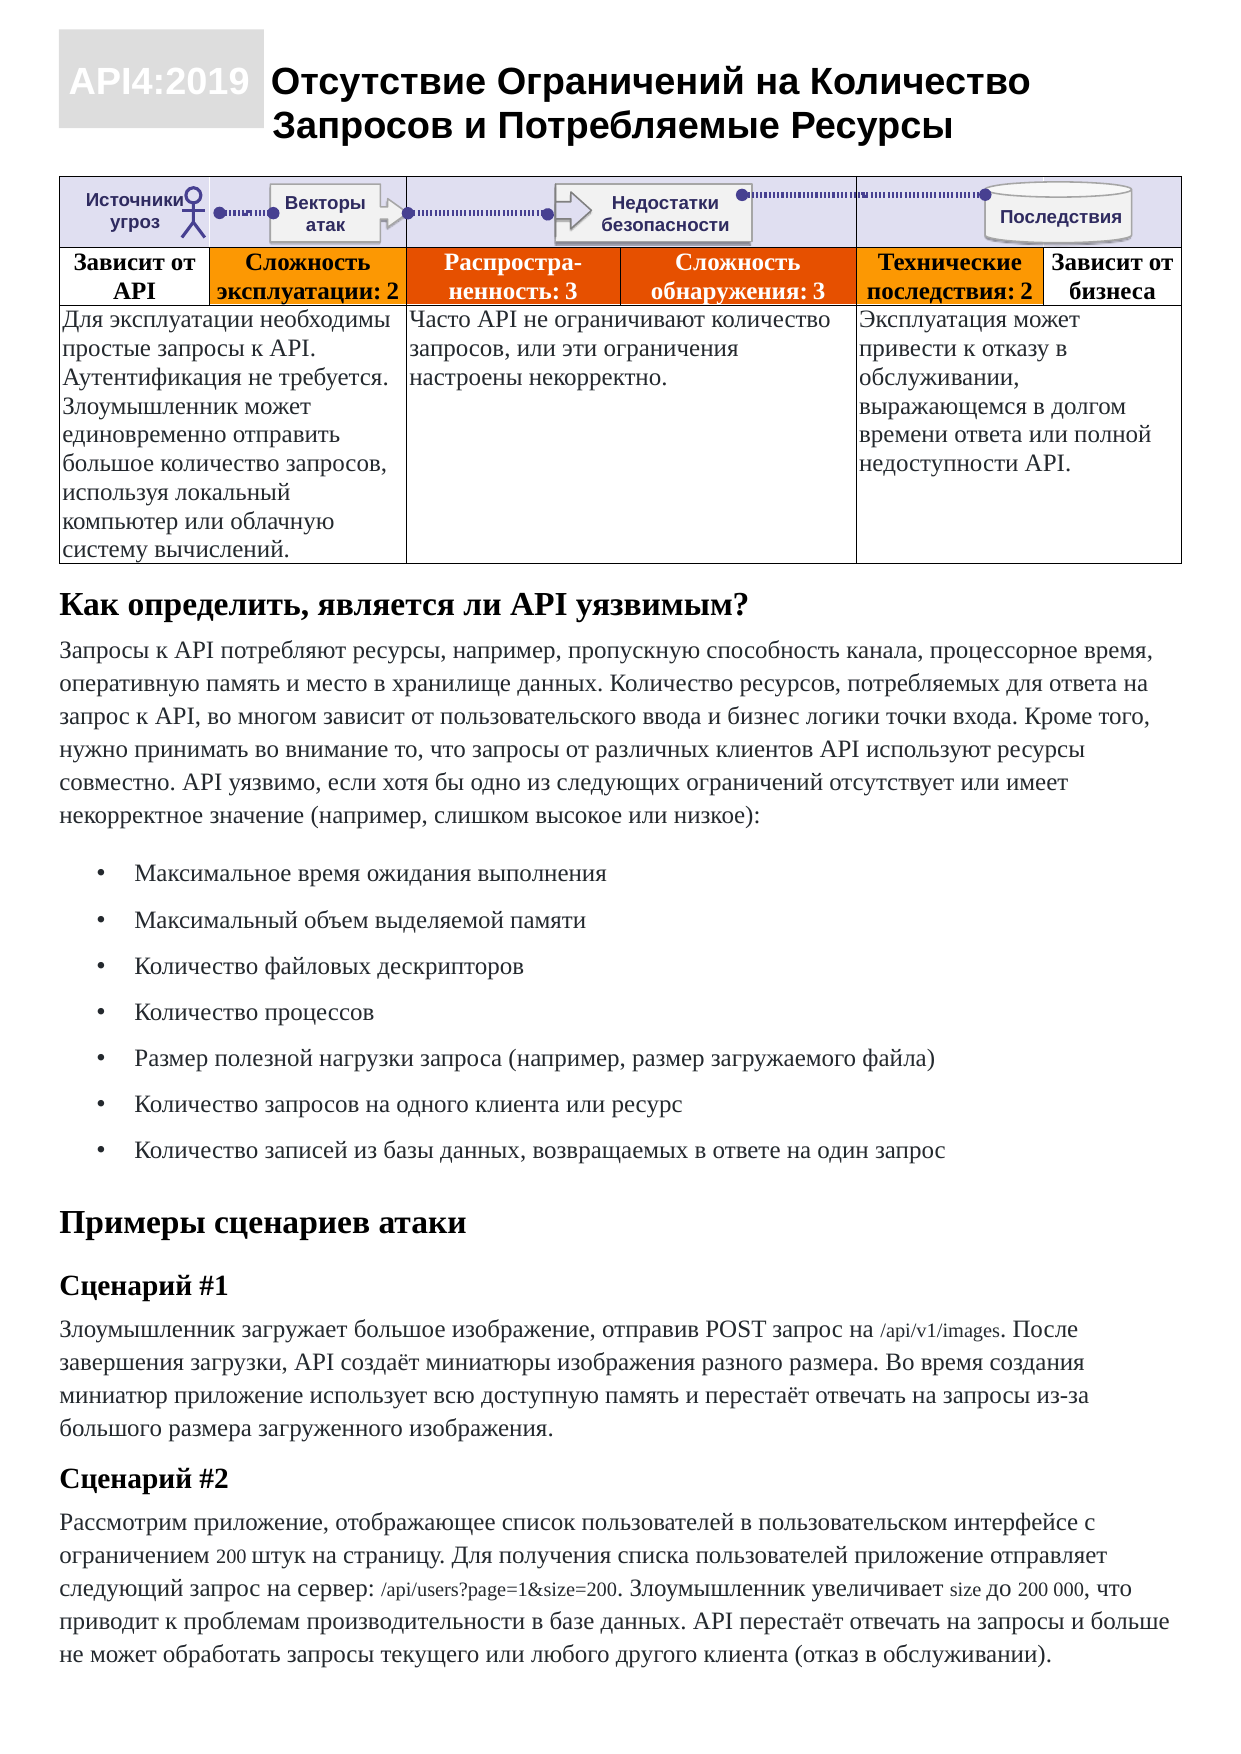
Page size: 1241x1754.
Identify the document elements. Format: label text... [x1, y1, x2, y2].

table_header [1044, 177, 1181, 247]
table_cell Зависит от API [60, 248, 209, 304]
table_cell Сложность обнаружения: 3 [621, 248, 856, 304]
table_cell Часто API не ограничивают количество запросов, или эти ограничения настроены некорректно. [407, 306, 856, 563]
subtitle Как определить, является ли API уязвимым? [59, 584, 1181, 623]
table_header [620, 177, 856, 247]
table_cell Для эксплуатации необходимы простые запросы к API. Аутентификация не требуется. Злоумышленник может единовременно отправить большое количество запросов, используя локальный компьютер или облачную систему вычислений. [60, 306, 406, 563]
list Количество запросов на одного клиента или ресурс [97, 1089, 1181, 1118]
table_cell Технические последствия: 2 [857, 248, 1043, 304]
subtitle Примеры сценариев атаки [59, 1202, 1181, 1241]
table_cell Зависит от бизнеса [1044, 248, 1181, 304]
subtitle Сценарий #1 [59, 1268, 1181, 1302]
table_header [857, 177, 1043, 247]
list Максимальный объем выделяемой памяти [97, 905, 1181, 933]
table_header [60, 177, 209, 247]
text Злоумышленник загружает большое изображение, отправив POST запрос на /api/v1/images. После завершения загрузки, API создаёт миниатюры изображения разного размера. Во время создания миниатюр приложение использует всю доступную память и перестаёт отвечать на запросы из-за большого размера загруженного изображения. [59, 1314, 1181, 1442]
list Размер полезной нагрузки запроса (например, размер загружаемого файла) [97, 1043, 1181, 1072]
text Рассмотрим приложение, отображающее список пользователей в пользовательском интерфейсе с ограничением 200 штук на страницу. Для получения списка пользователей приложение отправляет следующий запрос на сервер: /api/users?page=1&size=200. Злоумышленник увеличивает size до 200 000, что приводит к проблемам производительности в базе данных. API перестаёт отвечать на запросы и больше не может обработать запросы текущего или любого другого клиента (отказ в обслуживании). [59, 1507, 1181, 1668]
table_cell Сложность эксплуатации: 2 [210, 248, 406, 304]
list Количество записей из базы данных, возвращаемых в ответе на один запрос [97, 1135, 1181, 1164]
table_header [210, 177, 406, 247]
list Количество файловых дескрипторов [97, 951, 1181, 979]
subtitle Сценарий #2 [59, 1461, 1181, 1495]
table_cell Распростра-ненность: 3 [407, 248, 620, 304]
table_cell Эксплуатация может привести к отказу в обслуживании, выражающемся в долгом времени ответа или полной недоступности API. [857, 306, 1181, 563]
table_header [407, 177, 620, 247]
text Запросы к API потребляют ресурсы, например, пропускную способность канала, процессорное время, оперативную память и место в хранилище данных. Количество ресурсов, потребляемых для ответа на запрос к API, во многом зависит от пользовательского ввода и бизнес логики точки входа. Кроме того, нужно принимать во внимание то, что запросы от различных клиентов API используют ресурсы совместно. API уязвимо, если хотя бы одно из следующих ограничений отсутствует или имеет некорректное значение (например, слишком высокое или низкое): [59, 635, 1181, 829]
list Максимальное время ожидания выполнения [97, 858, 1181, 887]
list Количество процессов [97, 997, 1181, 1026]
